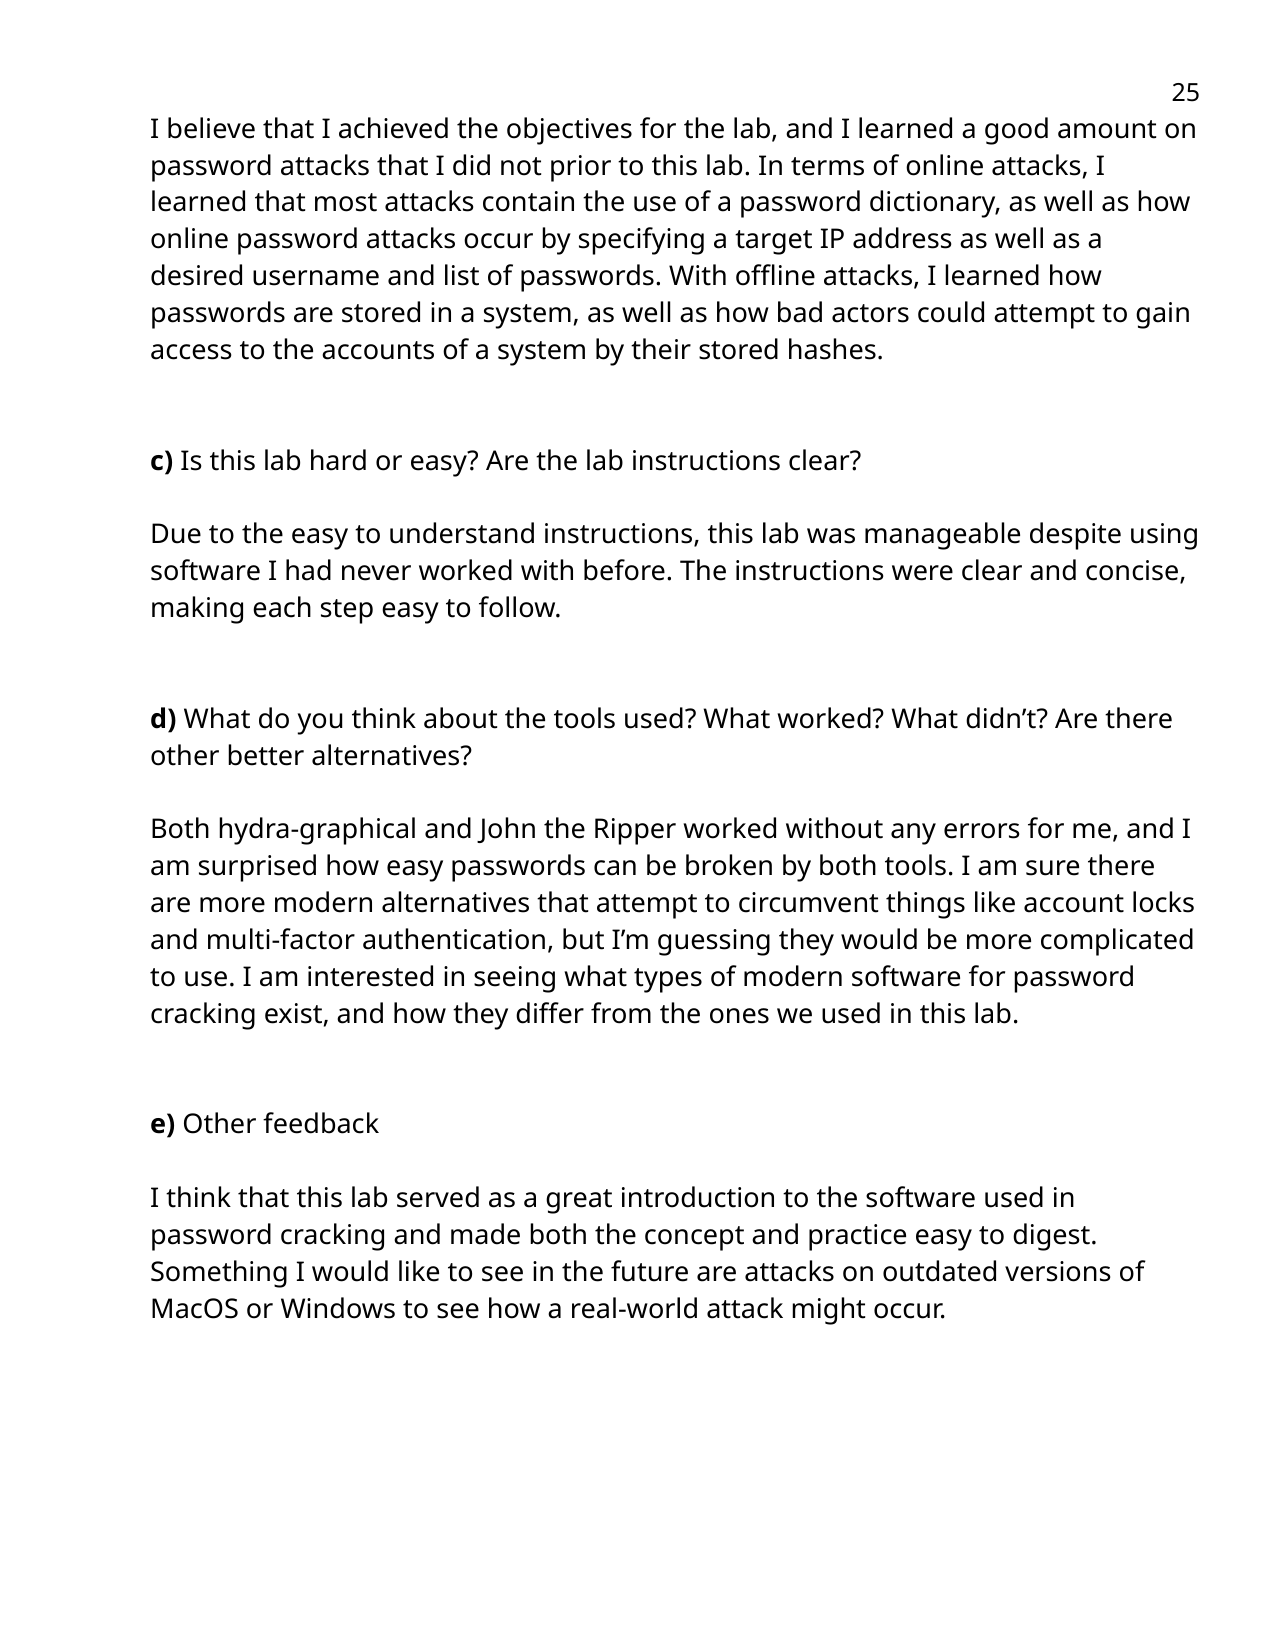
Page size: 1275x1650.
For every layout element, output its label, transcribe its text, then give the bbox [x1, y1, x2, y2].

text I believe that I achieved the objectives for the lab, and I learned a good amount on password attacks that I did not prior to this lab. In terms of online attacks, I learned that most attacks contain the use of a password dictionary, as well as how online password attacks occur by specifying a target IP address as well as a desired username and list of passwords. With offline attacks, I learned how passwords are stored in a system, as well as how bad actors could attempt to gain access to the accounts of a system by their stored hashes. [150, 109, 1200, 367]
text Both hydra-graphical and John the Ripper worked without any errors for me, and I am surprised how easy passwords can be broken by both tools. I am sure there are more modern alternatives that attempt to circumvent things like account locks and multi-factor authentication, but I’m guessing they would be more complicated to use. I am interested in seeing what types of modern software for password cracking exist, and how they differ from the ones we used in this lab. [150, 810, 1200, 1031]
text e) Other feedback [150, 1105, 1200, 1142]
text d) What do you think about the tools used? What worked? What didn’t? Are there other better alternatives? [150, 699, 1200, 773]
text Due to the easy to understand instructions, this lab was manageable despite using software I had never worked with before. The instructions were clear and concise, making each step easy to follow. [150, 515, 1200, 625]
text I think that this lab served as a great introduction to the software used in password cracking and made both the concept and practice easy to digest. Something I would like to see in the future are attacks on outdated versions of MacOS or Windows to see how a real-world attack might occur. [150, 1178, 1200, 1326]
text c) Is this lab hard or easy? Are the lab instructions clear? [150, 441, 1200, 478]
